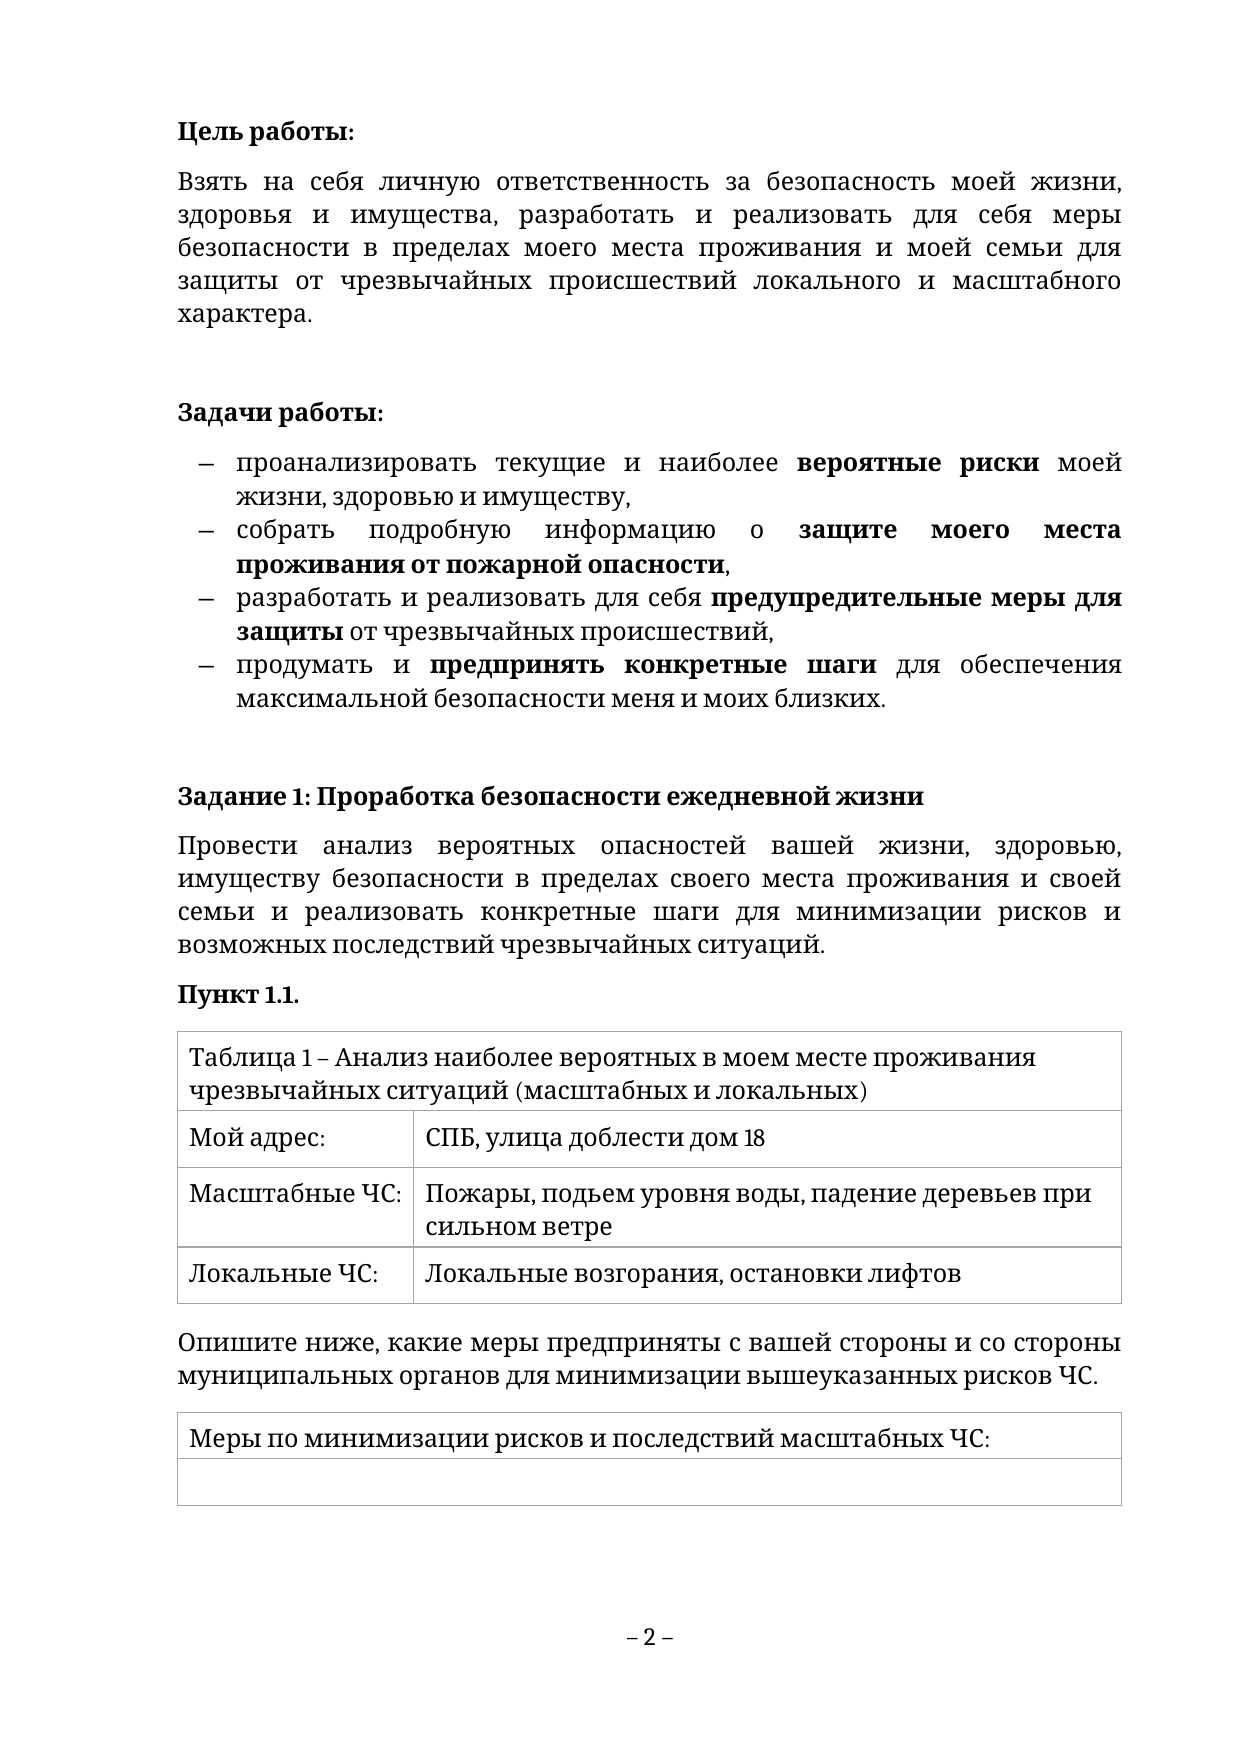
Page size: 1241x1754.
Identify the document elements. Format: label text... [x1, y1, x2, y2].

list продумать и предпринять конкретные шаги для обеспечения максимальной безопасности меня и моих близких. [199, 651, 1122, 714]
table_cell СПБ, улица доблести дом 18 [414, 1111, 1121, 1167]
list собрать подробную информацию о защите моего места проживания от пожарной опасности, [199, 516, 1122, 579]
list проанализировать текущие и наиболее вероятные риски моей жизни, здоровью и имуществу, [199, 449, 1122, 512]
table_cell Мой адрес: [178, 1111, 413, 1167]
table_cell Локальные ЧС: [178, 1248, 413, 1303]
table_header Таблица 1 – Анализ наиболее вероятных в моем месте проживания чрезвычайных ситуаций (масштабных и локальных) [178, 1032, 1121, 1110]
table_header Меры по минимизации рисков и последствий масштабных ЧС: [178, 1413, 1121, 1458]
list разработать и реализовать для себя предупредительные меры для защиты от чрезвычайных происшествий, [199, 583, 1122, 647]
table_cell Локальные возгорания, остановки лифтов [414, 1248, 1121, 1303]
text Цель работы: [177, 118, 1122, 147]
table_cell [178, 1459, 1121, 1505]
text Опишите ниже, какие меры предприняты с вашей стороны и со стороны муниципальных органов для минимизации вышеуказанных рисков ЧС. [177, 1329, 1122, 1391]
text Провести анализ вероятных опасностей вашей жизни, здоровью, имуществу безопасности в пределах своего места проживания и своей семьи и реализовать конкретные шаги для минимизации рисков и возможных последствий чрезвычайных ситуаций. [177, 832, 1122, 960]
text Пункт 1.1. [177, 981, 1122, 1010]
text Задачи работы: [177, 399, 1122, 428]
text Взять на себя личную ответственность за безопасность моей жизни, здоровья и имущества, разработать и реализовать для себя меры безопасности в пределах моего места проживания и моей семьи для защиты от чрезвычайных происшествий локального и масштабного характера. [177, 168, 1122, 329]
table_cell Масштабные ЧС: [178, 1168, 413, 1246]
table_cell Пожары, подьем уровня воды, падение деревьев при сильном ветре [414, 1168, 1121, 1246]
text Задание 1: Проработка безопасности ежедневной жизни [177, 782, 1122, 811]
